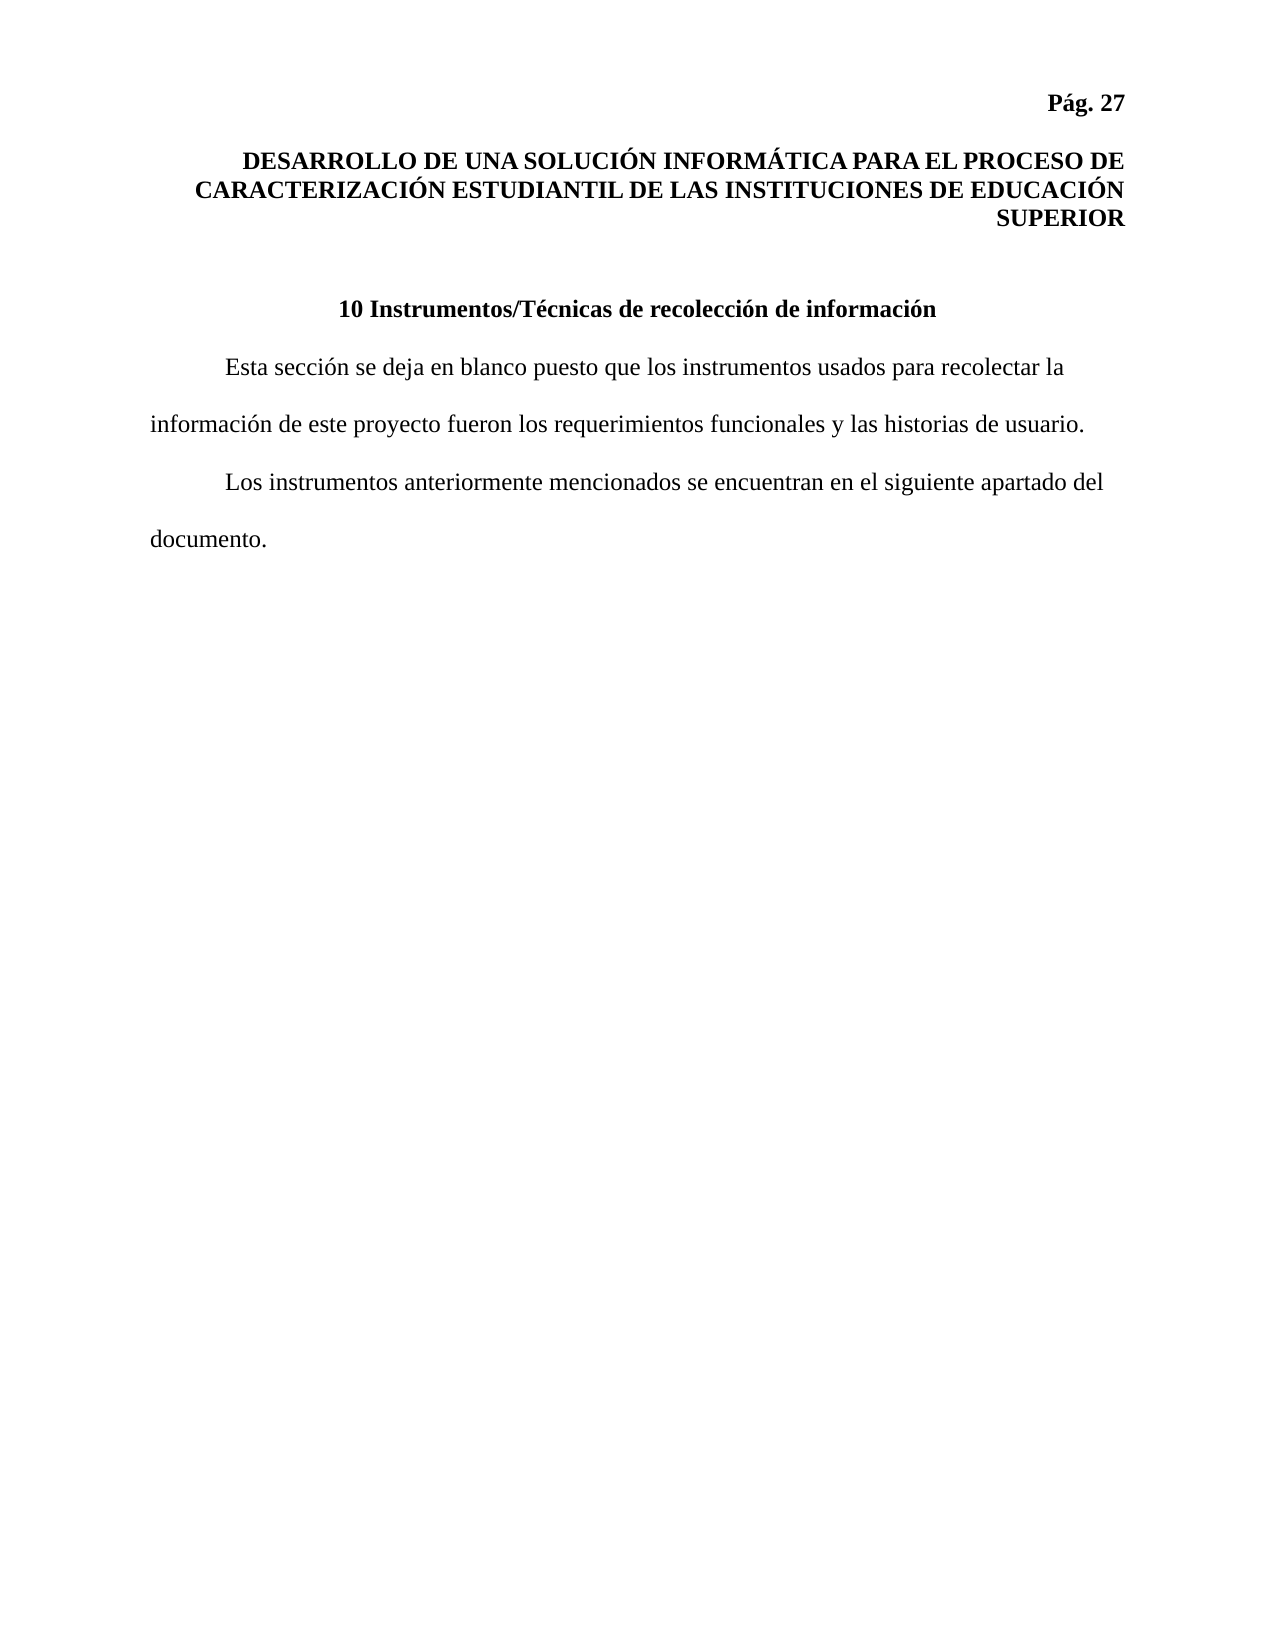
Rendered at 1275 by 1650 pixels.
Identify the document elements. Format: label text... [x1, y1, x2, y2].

text Esta sección se deja en blanco puesto que los instrumentos usados para recolectar la información de este proyecto fueron los requerimientos funcionales y las historias de usuario. [150, 352, 1125, 438]
subtitle 10 Instrumentos/Técnicas de recolección de información [150, 294, 1125, 323]
text Los instrumentos anteriormente mencionados se encuentran en el siguiente apartado del documento. [150, 467, 1125, 553]
